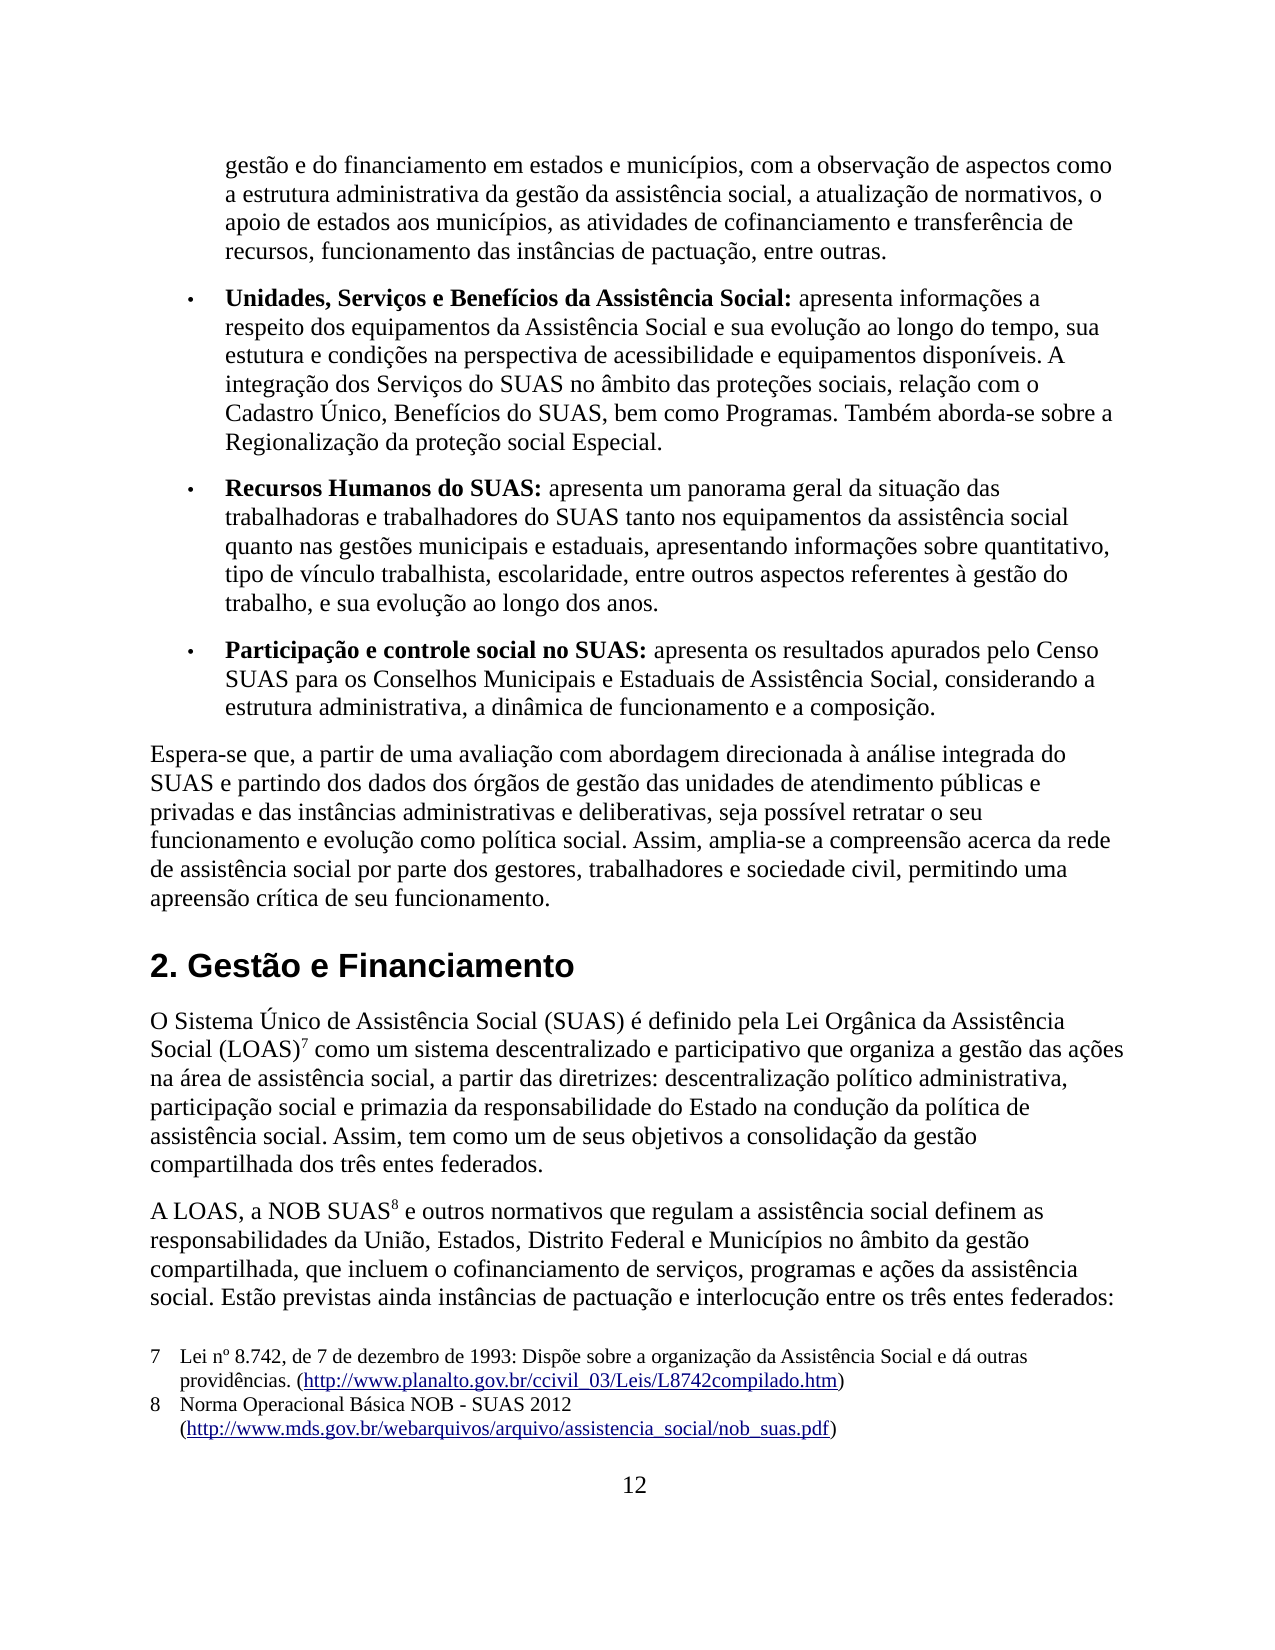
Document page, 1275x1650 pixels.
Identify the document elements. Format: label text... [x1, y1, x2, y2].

text Espera-se que, a partir de uma avaliação com abordagem direcionada à análise integrada do SUAS e partindo dos dados dos órgãos de gestão das unidades de atendimento públicas e privadas e das instâncias administrativas e deliberativas, seja possível retratar o seu funcionamento e evolução como política social. Assim, amplia-se a compreensão acerca da rede de assistência social por parte dos gestores, trabalhadores e sociedade civil, permitindo uma apreensão crítica de seu funcionamento. [150, 739, 1125, 912]
list gestão e do financiamento em estados e municípios, com a observação de aspectos como a estrutura administrativa da gestão da assistência social, a atualização de normativos, o apoio de estados aos municípios, as atividades de cofinanciamento e transferência de recursos, funcionamento das instâncias de pactuação, entre outras. [187, 150, 1125, 265]
text Norma Operacional Básica NOB - SUAS 2012 (http://www.mds.gov.br/webarquivos/arquivo/assistencia_social/nob_suas.pdf) [150, 1392, 1125, 1440]
list Unidades, Serviços e Benefícios da Assistência Social: apresenta informações a respeito dos equipamentos da Assistência Social e sua evolução ao longo do tempo, sua estutura e condições na perspectiva de acessibilidade e equipamentos disponíveis. A integração dos Serviços do SUAS no âmbito das proteções sociais, relação com o Cadastro Único, Benefícios do SUAS, bem como Programas. Também aborda-se sobre a Regionalização da proteção social Especial. [187, 283, 1125, 455]
text Lei nº 8.742, de 7 de dezembro de 1993: Dispõe sobre a organização da Assistência Social e dá outras providências. (http://www.planalto.gov.br/ccivil_03/Leis/L8742compilado.htm) [150, 1344, 1125, 1392]
subtitle 2. Gestão e Financiamento [150, 946, 1125, 984]
list Participação e controle social no SUAS: apresenta os resultados apurados pelo Censo SUAS para os Conselhos Municipais e Estaduais de Assistência Social, considerando a estrutura administrativa, a dinâmica de funcionamento e a composição. [187, 635, 1125, 721]
list Recursos Humanos do SUAS: apresenta um panorama geral da situação das trabalhadoras e trabalhadores do SUAS tanto nos equipamentos da assistência social quanto nas gestões municipais e estaduais, apresentando informações sobre quantitativo, tipo de vínculo trabalhista, escolaridade, entre outros aspectos referentes à gestão do trabalho, e sua evolução ao longo dos anos. [187, 473, 1125, 617]
text O Sistema Único de Assistência Social (SUAS) é definido pela Lei Orgânica da Assistência Social (LOAS) como um sistema descentralizado e participativo que organiza a gestão das ações na área de assistência social, a partir das diretrizes: descentralização político administrativa, participação social e primazia da responsabilidade do Estado na condução da política de assistência social. Assim, tem como um de seus objetivos a consolidação da gestão compartilhada dos três entes federados. [150, 1006, 1125, 1178]
text A LOAS, a NOB SUAS e outros normativos que regulam a assistência social definem as responsabilidades da União, Estados, Distrito Federal e Municípios no âmbito da gestão compartilhada, que incluem o cofinanciamento de serviços, programas e ações da assistência social. Estão previstas ainda instâncias de pactuação e interlocução entre os três entes federados: [150, 1196, 1125, 1311]
